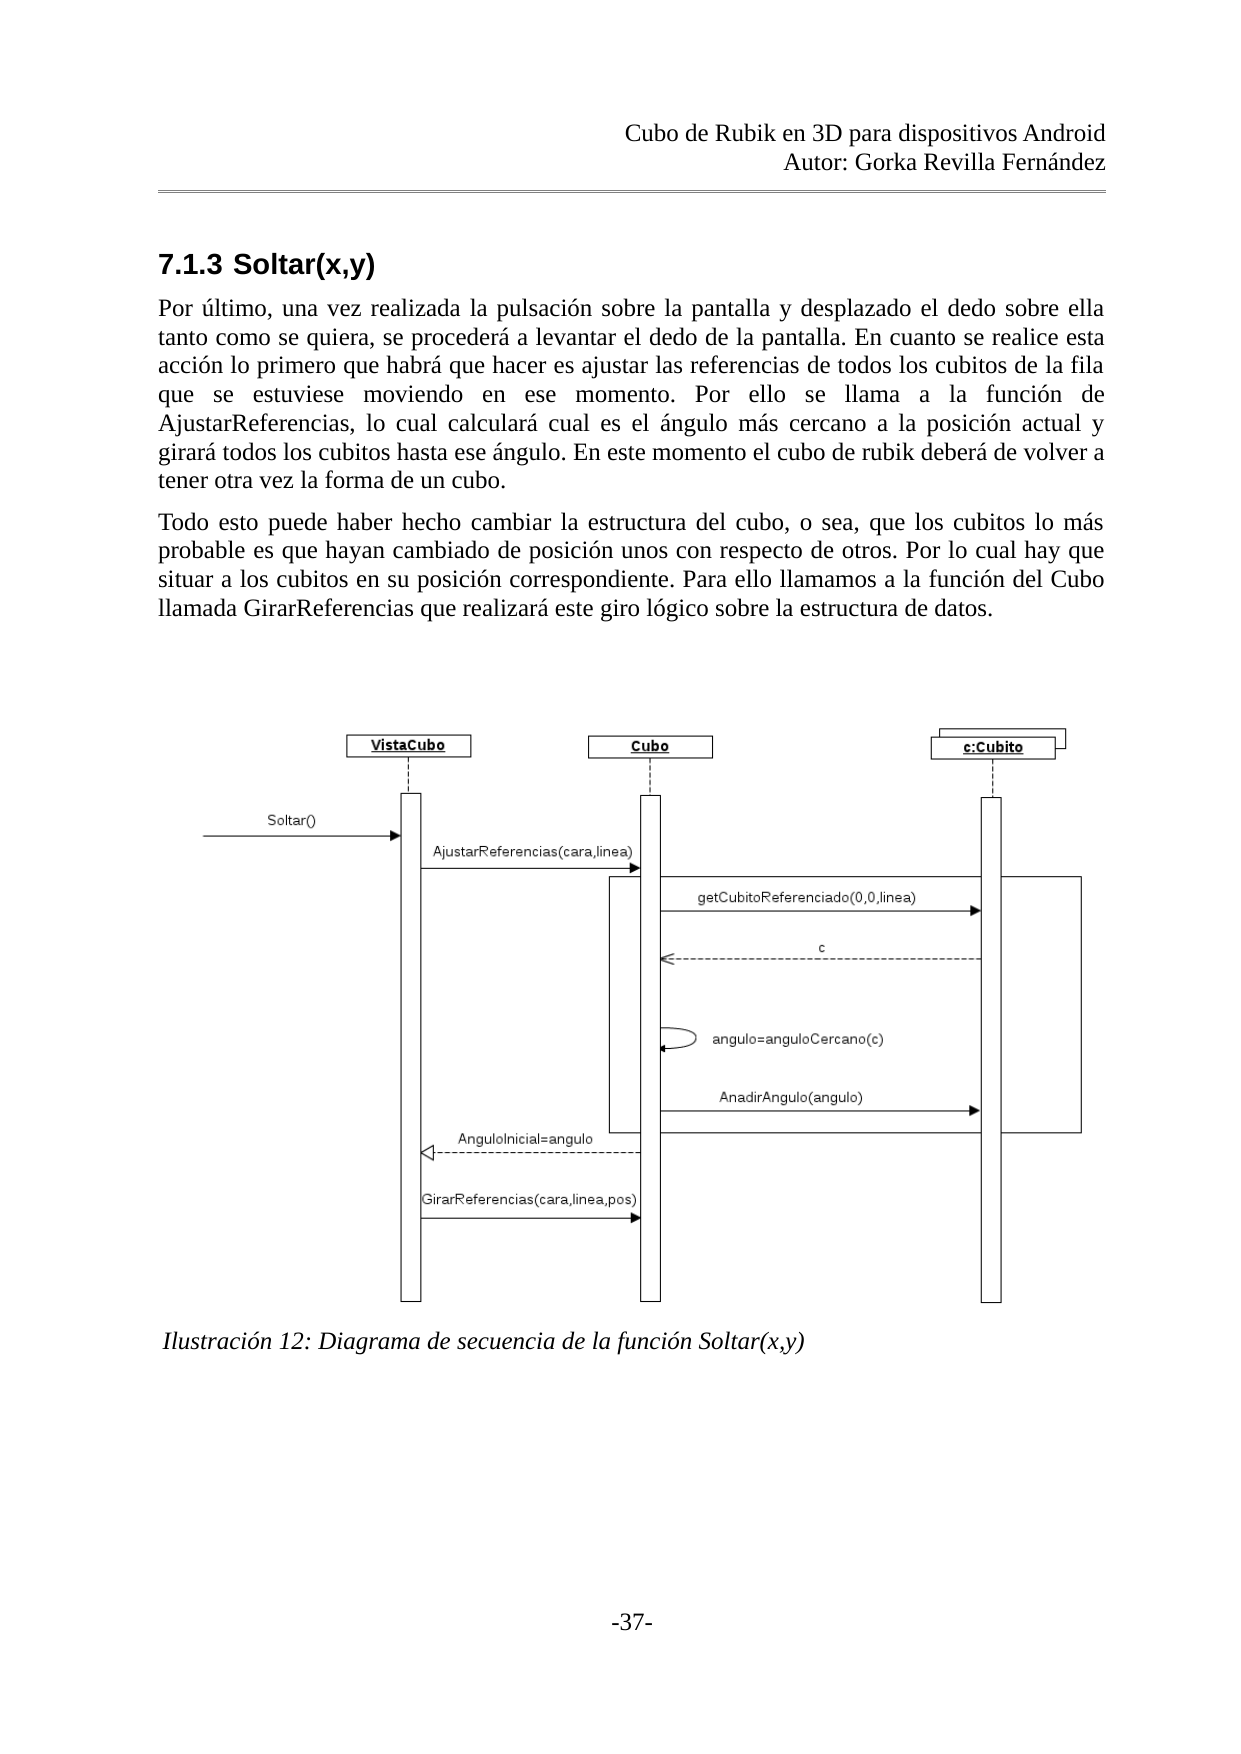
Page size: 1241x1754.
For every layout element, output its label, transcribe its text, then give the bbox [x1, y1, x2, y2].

text Por último, una vez realizada la pulsación sobre la pantalla y desplazado el dedo sobre ella tanto como se quiera, se procederá a levantar el dedo de la pantalla. En cuanto se realice esta acción lo primero que habrá que hacer es ajustar las referencias de todos los cubitos de la fila que se estuviese moviendo en ese momento. Por ello se llama a la función de AjustarReferencias, lo cual calculará cual es el ángulo más cercano a la posición actual y girará todos los cubitos hasta ese ángulo. En este momento el cubo de rubik deberá de volver a tener otra vez la forma de un cubo. [158, 293, 1106, 494]
text Ilustración 12: Diagrama de secuencia de la función Soltar(x,y) [162, 695, 1166, 1355]
subtitle Soltar(x,y) [158, 247, 1106, 280]
text Todo esto puede haber hecho cambiar la estructura del cubo, o sea, que los cubitos lo más probable es que hayan cambiado de posición unos con respecto de otros. Por lo cual hay que situar a los cubitos en su posición correspondiente. Para ello llamamos a la función del Cubo llamada GirarReferencias que realizará este giro lógico sobre la estructura de datos. [158, 507, 1106, 622]
picture [162, 695, 1111, 1326]
